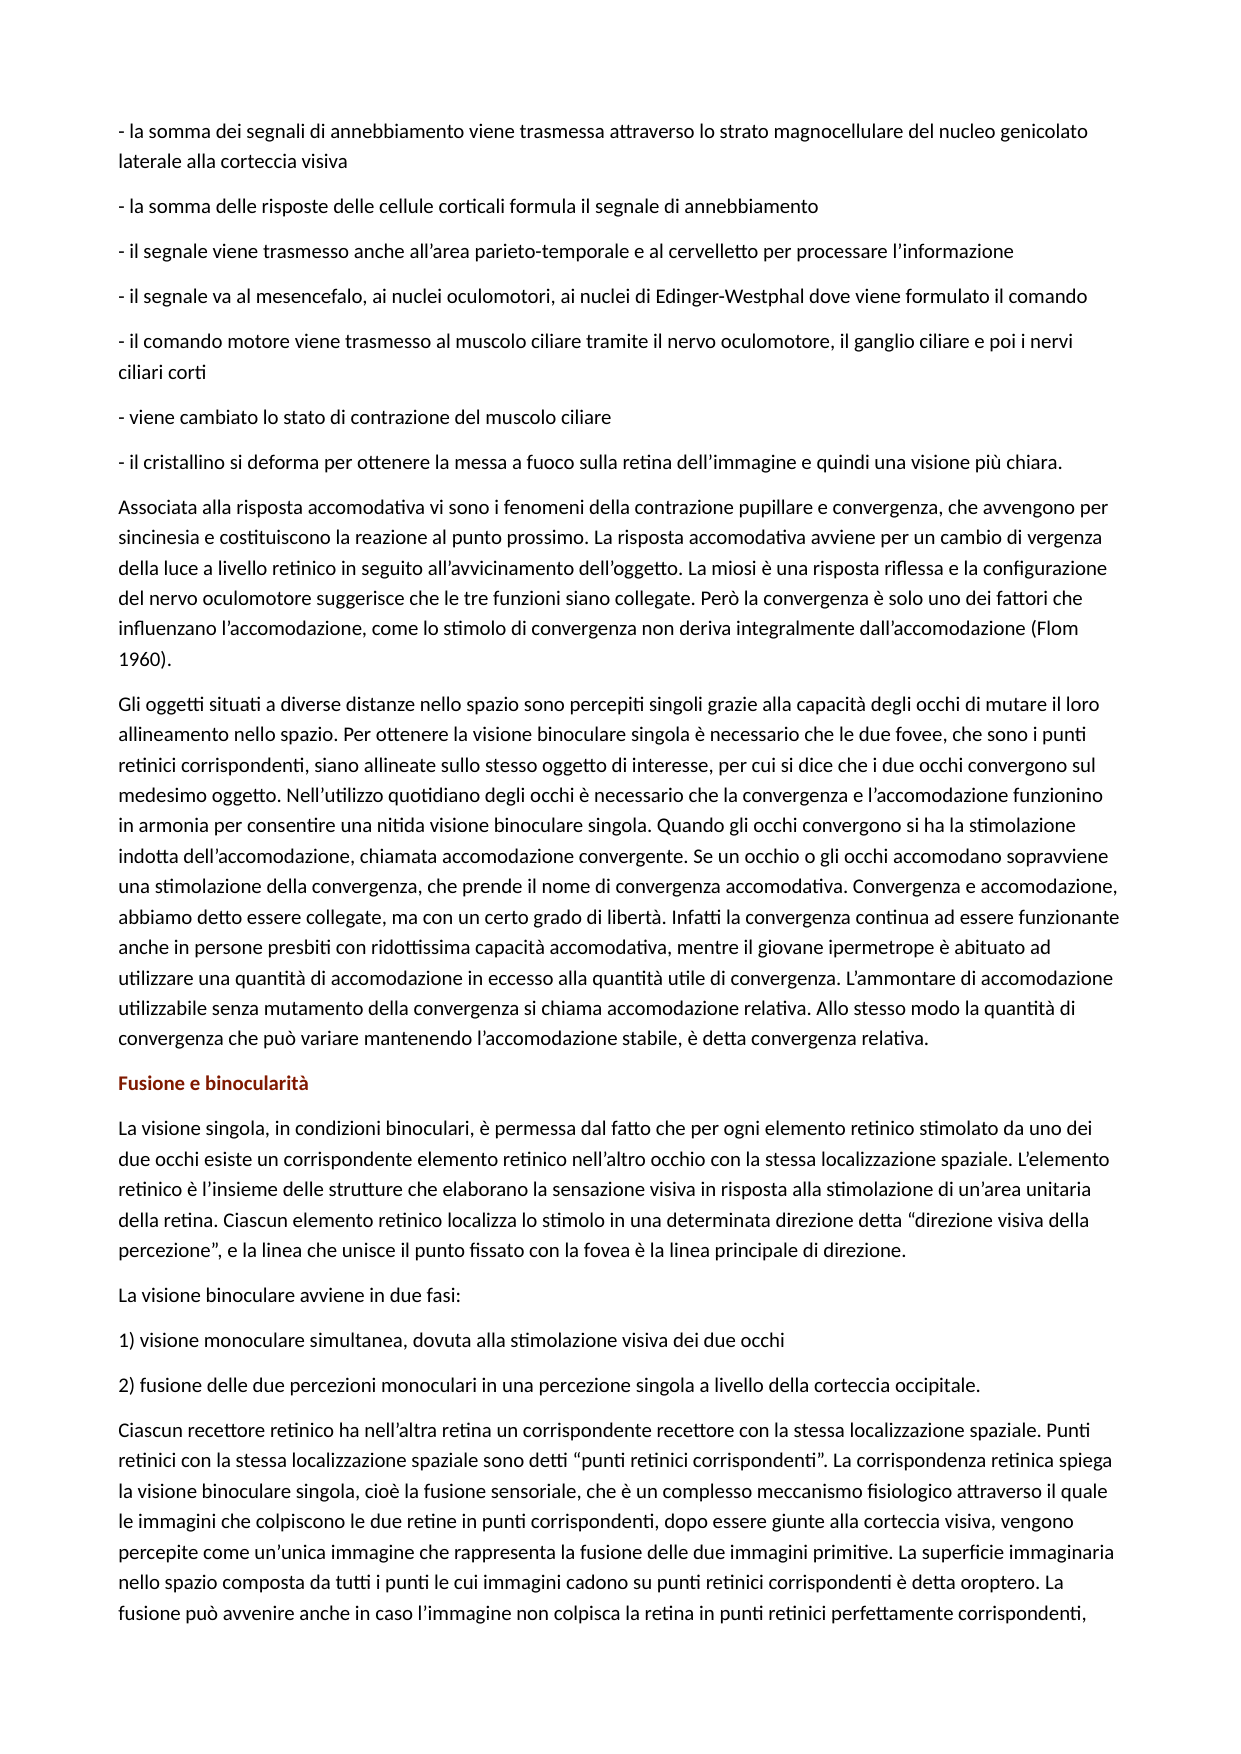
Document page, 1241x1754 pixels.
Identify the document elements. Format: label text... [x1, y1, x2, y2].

text - il segnale viene trasmesso anche all’area parieto-temporale e al cervelletto per processare l’informazione [118, 238, 1122, 264]
text - la somma delle risposte delle cellule corticali formula il segnale di annebbiamento [118, 193, 1122, 219]
text Associata alla risposta accomodativa vi sono i fenomeni della contrazione pupillare e convergenza, che avvengono per sincinesia e costituiscono la reazione al punto prossimo. La risposta accomodativa avviene per un cambio di vergenza della luce a livello retinico in seguito all’avvicinamento dell’oggetto. La miosi è una risposta riflessa e la configurazione del nervo oculomotore suggerisce che le tre funzioni siano collegate. Però la convergenza è solo uno dei fattori che influenzano l’accomodazione, come lo stimolo di convergenza non deriva integralmente dall’accomodazione (Flom 1960). [118, 494, 1122, 671]
text Gli oggetti situati a diverse distanze nello spazio sono percepiti singoli grazie alla capacità degli occhi di mutare il loro allineamento nello spazio. Per ottenere la visione binoculare singola è necessario che le due fovee, che sono i punti retinici corrispondenti, siano allineate sullo stesso oggetto di interesse, per cui si dice che i due occhi convergono sul medesimo oggetto. Nell’utilizzo quotidiano degli occhi è necessario che la convergenza e l’accomodazione funzionino in armonia per consentire una nitida visione binoculare singola. Quando gli occhi convergono si ha la stimolazione indotta dell’accomodazione, chiamata accomodazione convergente. Se un occhio o gli occhi accomodano sopravviene una stimolazione della convergenza, che prende il nome di convergenza accomodativa. Convergenza e accomodazione, abbiamo detto essere collegate, ma con un certo grado di libertà. Infatti la convergenza continua ad essere funzionante anche in persone presbiti con ridottissima capacità accomodativa, mentre il giovane ipermetrope è abituato ad utilizzare una quantità di accomodazione in eccesso alla quantità utile di convergenza. L’ammontare di accomodazione utilizzabile senza mutamento della convergenza si chiama accomodazione relativa. Allo stesso modo la quantità di convergenza che può variare mantenendo l’accomodazione stabile, è detta convergenza relativa. [118, 691, 1122, 1051]
text - il comando motore viene trasmesso al muscolo ciliare tramite il nervo oculomotore, il ganglio ciliare e poi i nervi ciliari corti [118, 328, 1122, 384]
text - il segnale va al mesencefalo, ai nuclei oculomotori, ai nuclei di Edinger-Westphal dove viene formulato il comando [118, 283, 1122, 309]
text 2) fusione delle due percezioni monoculari in una percezione singola a livello della corteccia occipitale. [118, 1372, 1122, 1398]
text La visione singola, in condizioni binoculari, è permessa dal fatto che per ogni elemento retinico stimolato da uno dei due occhi esiste un corrispondente elemento retinico nell’altro occhio con la stessa localizzazione spaziale. L’elemento retinico è l’insieme delle strutture che elaborano la sensazione visiva in risposta alla stimolazione di un’area unitaria della retina. Ciascun elemento retinico localizza lo stimolo in una determinata direzione detta “direzione visiva della percezione”, e la linea che unisce il punto fissato con la fovea è la linea principale di direzione. [118, 1116, 1122, 1263]
text 1) visione monoculare simultanea, dovuta alla stimolazione visiva dei due occhi [118, 1327, 1122, 1353]
text - la somma dei segnali di annebbiamento viene trasmessa attraverso lo strato magnocellulare del nucleo genicolato laterale alla corteccia visiva [118, 118, 1122, 174]
text Fusione e binocularità [118, 1071, 1122, 1096]
text - il cristallino si deforma per ottenere la messa a fuoco sulla retina dell’immagine e quindi una visione più chiara. [118, 449, 1122, 474]
text - viene cambiato lo stato di contrazione del muscolo ciliare [118, 404, 1122, 429]
text La visione binoculare avviene in due fasi: [118, 1282, 1122, 1308]
text Ciascun recettore retinico ha nell’altra retina un corrispondente recettore con la stessa localizzazione spaziale. Punti retinici con la stessa localizzazione spaziale sono detti “punti retinici corrispondenti”. La corrispondenza retinica spiega la visione binoculare singola, cioè la fusione sensoriale, che è un complesso meccanismo fisiologico attraverso il quale le immagini che colpiscono le due retine in punti corrispondenti, dopo essere giunte alla corteccia visiva, vengono percepite come un’unica immagine che rappresenta la fusione delle due immagini primitive. La superficie immaginaria nello spazio composta da tutti i punti le cui immagini cadono su punti retinici corrispondenti è detta oroptero. La fusione può avvenire anche in caso l’immagine non colpisca la retina in punti retinici perfettamente corrispondenti, [118, 1417, 1122, 1625]
